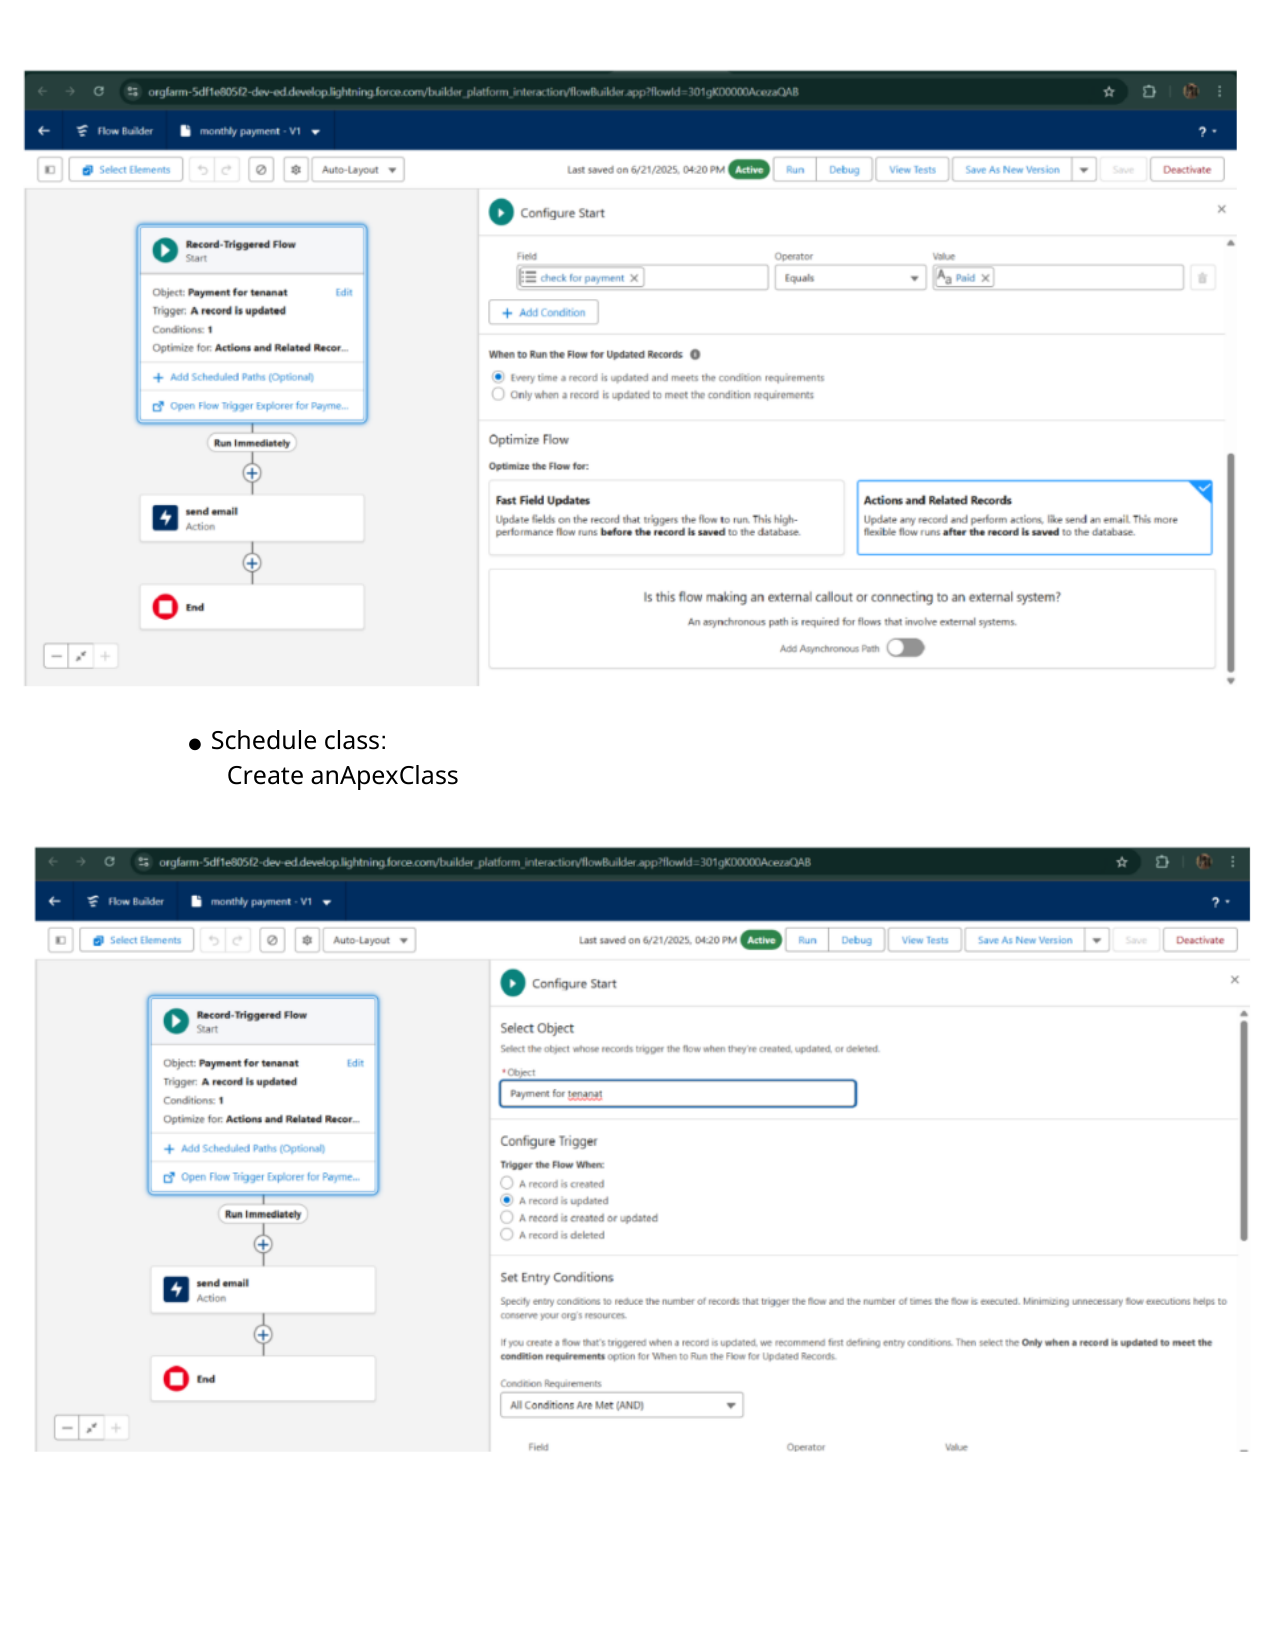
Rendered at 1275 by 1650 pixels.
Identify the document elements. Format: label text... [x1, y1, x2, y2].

text Create anApexClass [227, 758, 1266, 792]
text ● Schedule class: [187, 710, 1266, 758]
